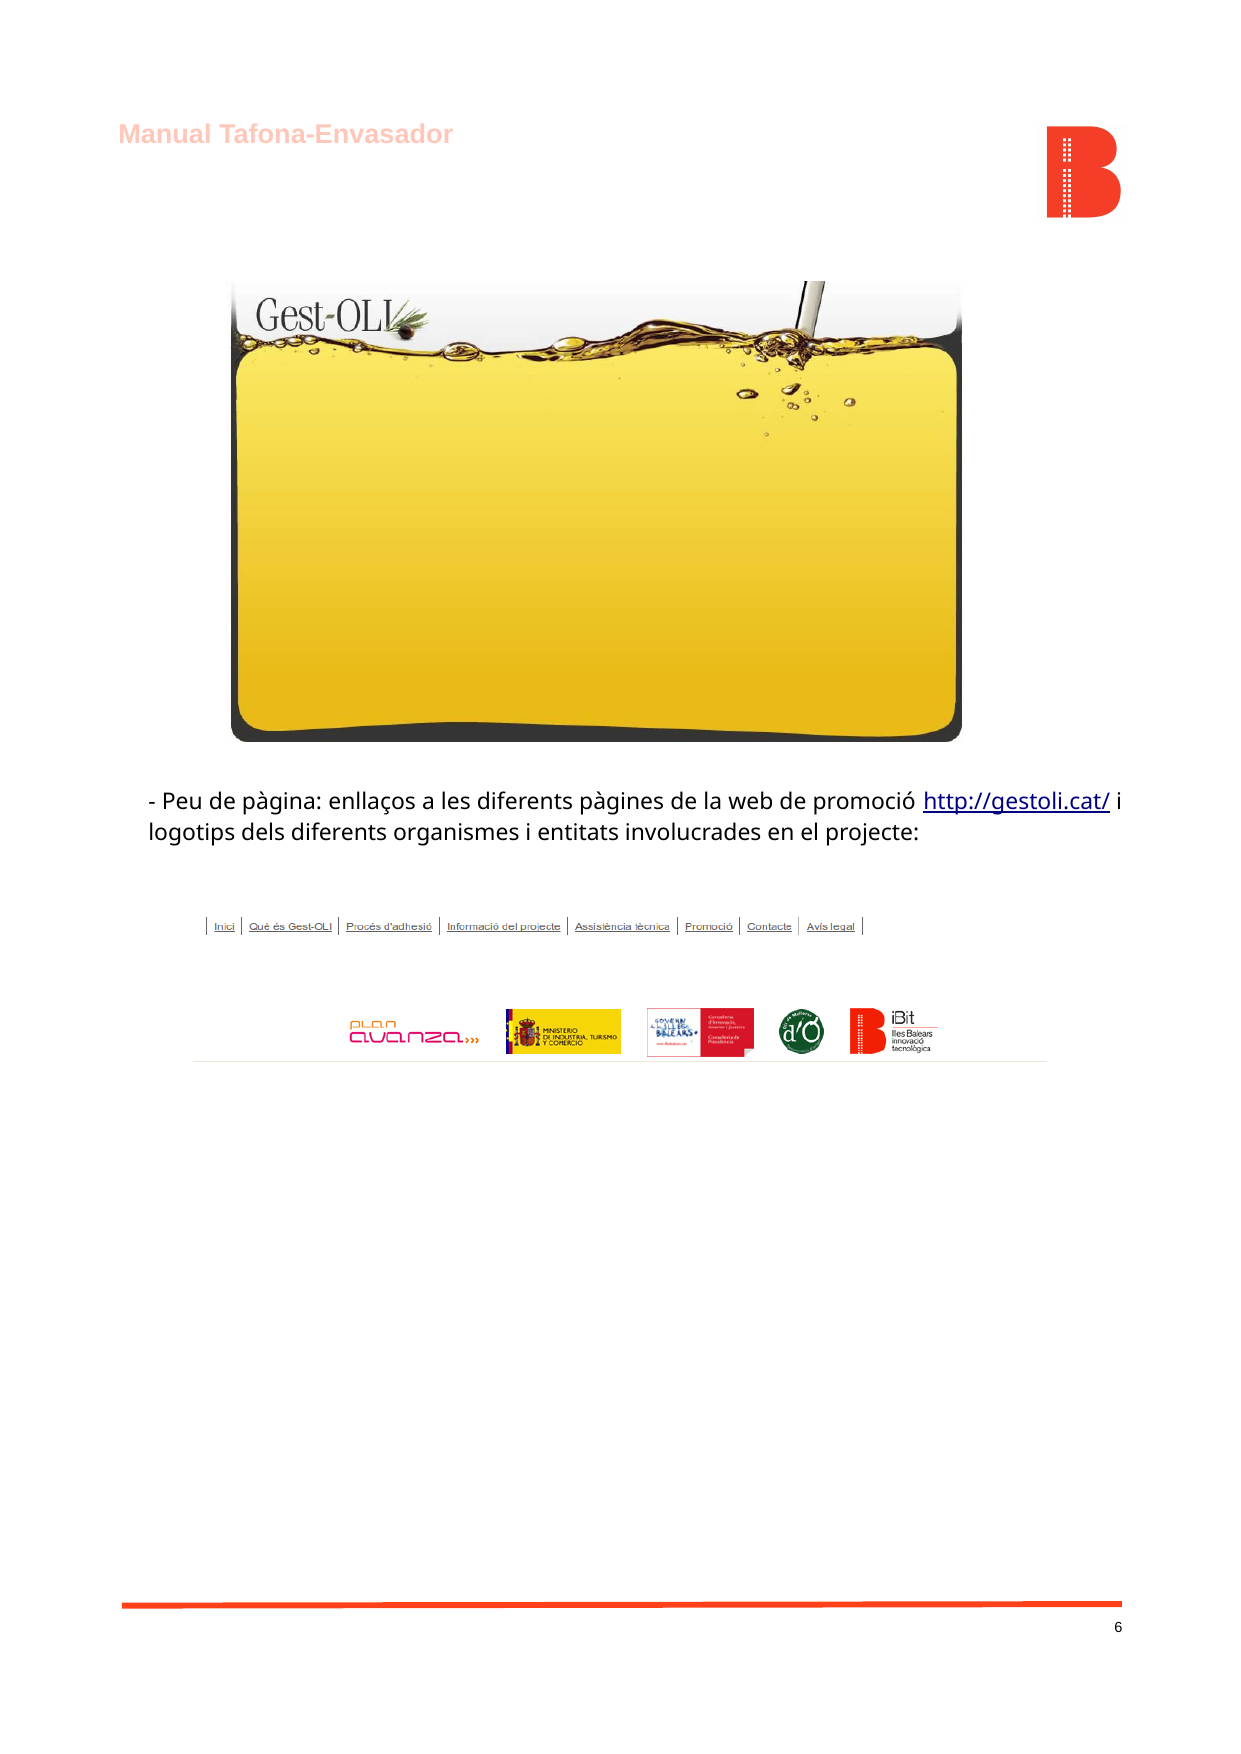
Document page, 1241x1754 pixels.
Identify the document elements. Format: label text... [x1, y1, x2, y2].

list - Peu de pàgina: enllaços a les diferents pàgines de la web de promoció http://gestoli.cat/ i logotips dels diferents organismes i entitats involucrades en el projecte: [148, 785, 1122, 847]
picture [226, 281, 965, 742]
picture [193, 903, 1047, 1062]
picture [1036, 124, 1130, 221]
